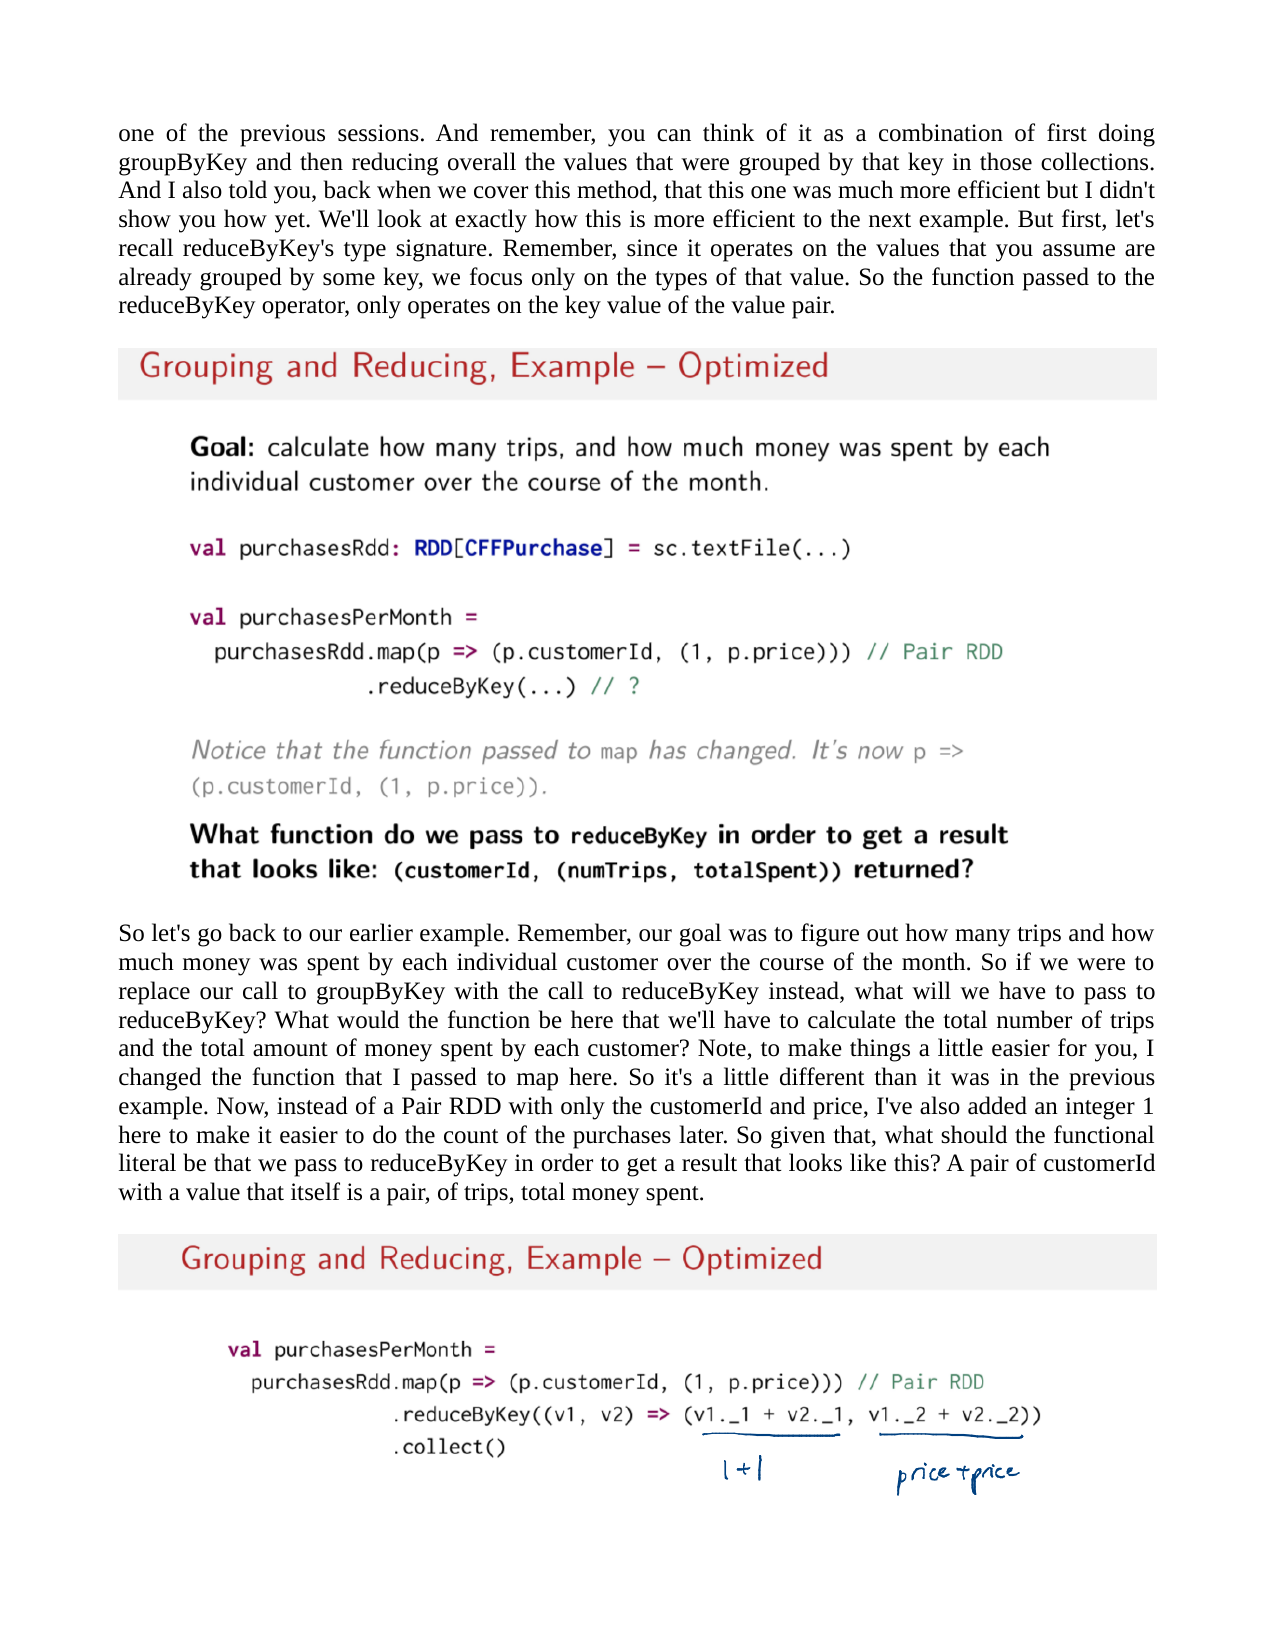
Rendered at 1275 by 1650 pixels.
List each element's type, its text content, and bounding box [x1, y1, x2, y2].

picture [118, 348, 1157, 890]
picture [118, 1234, 1157, 1507]
text So let's go back to our earlier example. Remember, our goal was to figure out how many trips and how much money was spent by each individual customer over the course of the month. So if we were to replace our call to groupByKey with the call to reduceByKey instead, what will we have to pass to reduceByKey? What would the function be here that we'll have to calculate the total number of trips and the total amount of money spent by each customer? Note, to make things a little easier for you, I changed the function that I passed to map here. So it's a little different than it was in the previous example. Now, instead of a Pair RDD with only the customerId and price, I've also added an integer 1 here to make it easier to do the count of the purchases later. So given that, what should the functional literal be that we pass to reduceByKey in order to get a result that looks like this? A pair of customerId with a value that itself is a pair, of trips, total money spent. [118, 918, 1157, 1206]
text one of the previous sessions. And remember, you can think of it as a combination of first doing groupByKey and then reducing overall the values that were grouped by that key in those collections. And I also told you, back when we cover this method, that this one was much more efficient but I didn't show you how yet. We'll look at exactly how this is more efficient to the next example. But first, let's recall reduceByKey's type signature. Remember, since it operates on the values that you assume are already grouped by some key, we focus only on the types of that value. So the function passed to the reduceByKey operator, only operates on the key value of the value pair. [118, 118, 1157, 319]
